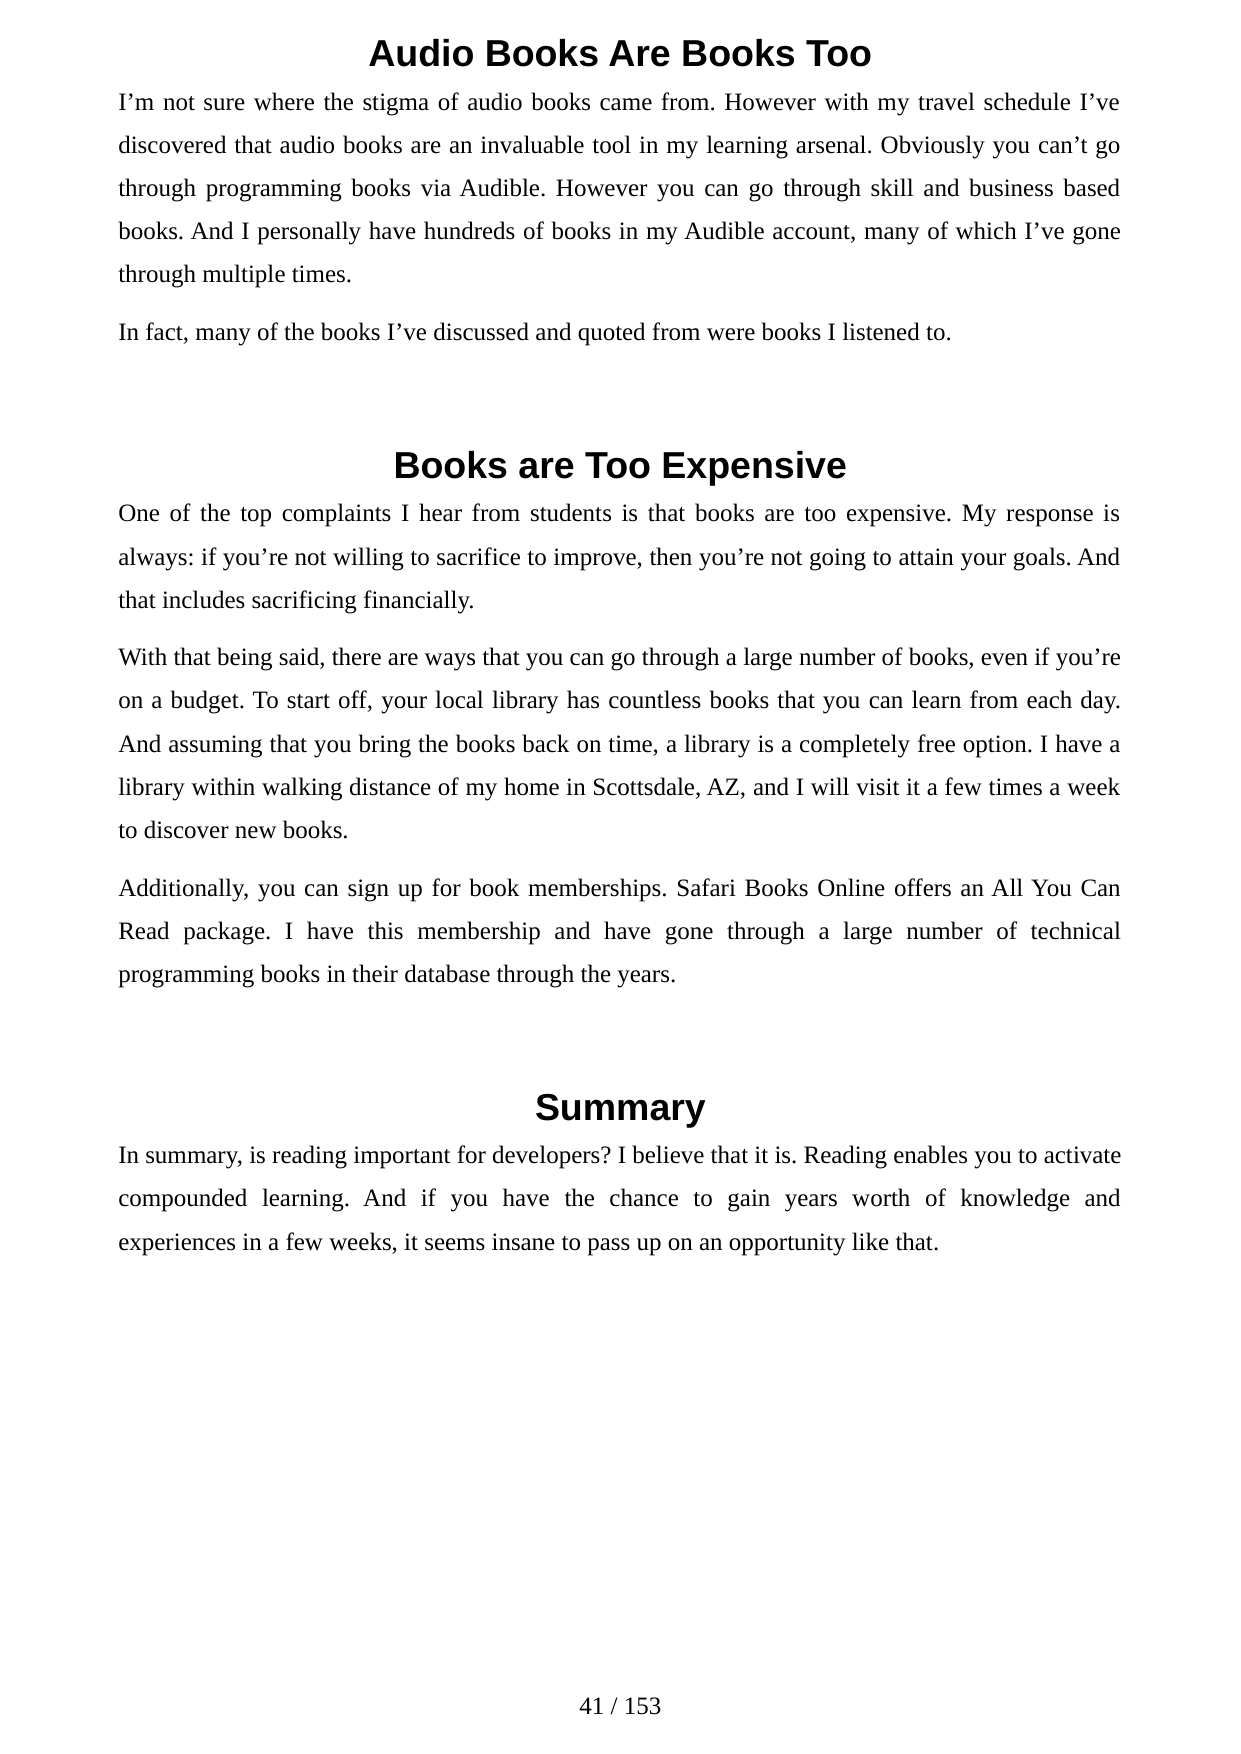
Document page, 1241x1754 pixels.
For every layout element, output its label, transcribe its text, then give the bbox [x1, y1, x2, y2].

text I’m not sure where the stigma of audio books came from. However with my travel schedule I’ve discovered that audio books are an invaluable tool in my learning arsenal. Obviously you can’t go through programming books via Audible. However you can go through skill and business based books. And I personally have hundreds of books in my Audible account, many of which I’ve gone through multiple times. [118, 87, 1122, 288]
text In fact, many of the books I’ve discussed and quoted from were books I listened to. [118, 317, 1122, 346]
text One of the top complaints I hear from students is that books are too expensive. My response is always: if you’re not willing to sacrifice to improve, then you’re not going to attain your goals. And that includes sacrificing financially. [118, 498, 1122, 613]
text In summary, is reading important for developers? I believe that it is. Reading enables you to activate compounded learning. And if you have the chance to gain years worth of knowledge and experiences in a few weeks, it seems insane to pass up on an opportunity like that. [118, 1140, 1122, 1255]
text Additionally, you can sign up for book memberships. Safari Books Online offers an All You Can Read package. I have this membership and have gone through a large number of technical programming books in their database through the years. [118, 873, 1122, 988]
subtitle Books are Too Expensive [118, 443, 1122, 486]
subtitle Summary [118, 1085, 1122, 1128]
text With that being said, there are ways that you can go through a large number of books, even if you’re on a budget. To start off, your local library has countless books that you can learn from each day. And assuming that you bring the books back on time, a library is a completely free option. I have a library within walking distance of my home in Scottsdale, AZ, and I will visit it a few times a week to discover new books. [118, 642, 1122, 844]
subtitle Audio Books Are Books Too [118, 31, 1122, 74]
